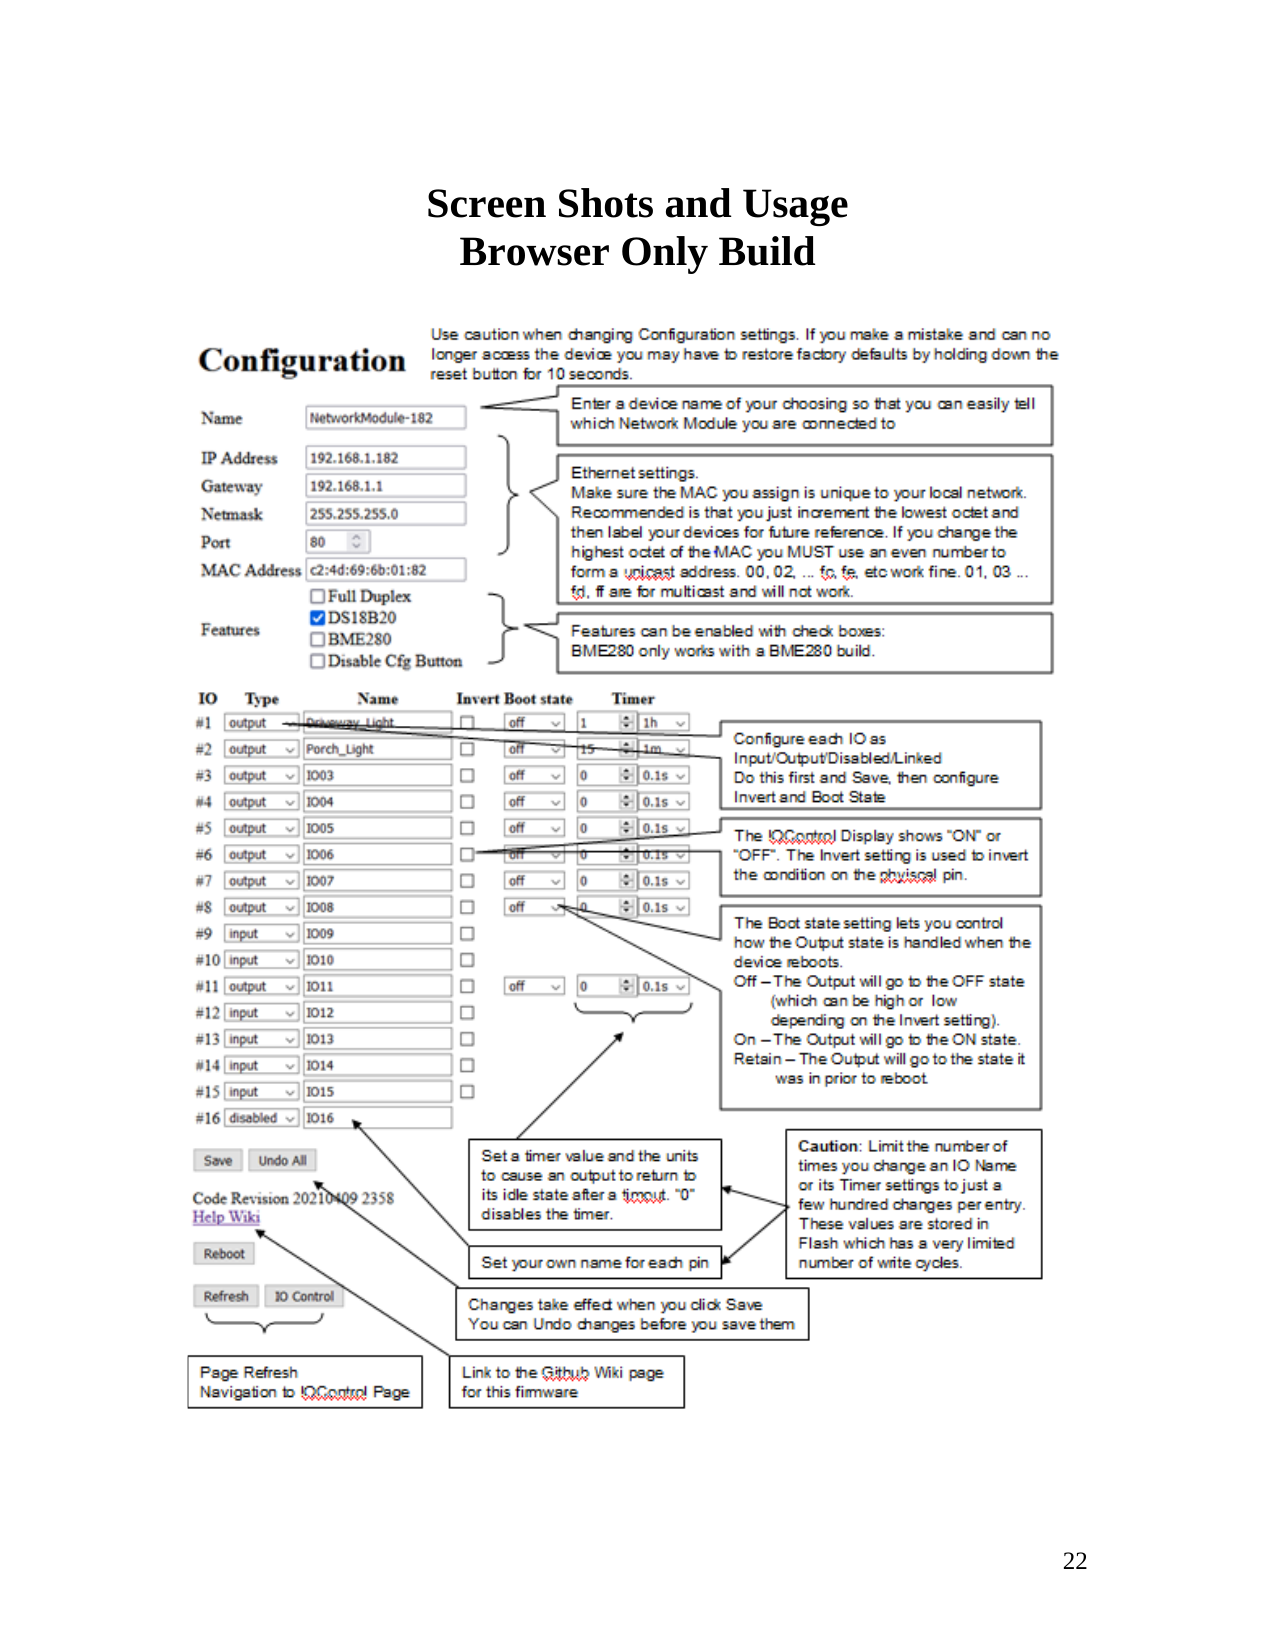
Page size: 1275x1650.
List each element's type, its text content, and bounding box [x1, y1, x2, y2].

picture [187, 322, 1069, 1417]
text Browser Only Build [187, 227, 1087, 274]
text Screen Shots and Usage [187, 179, 1087, 227]
